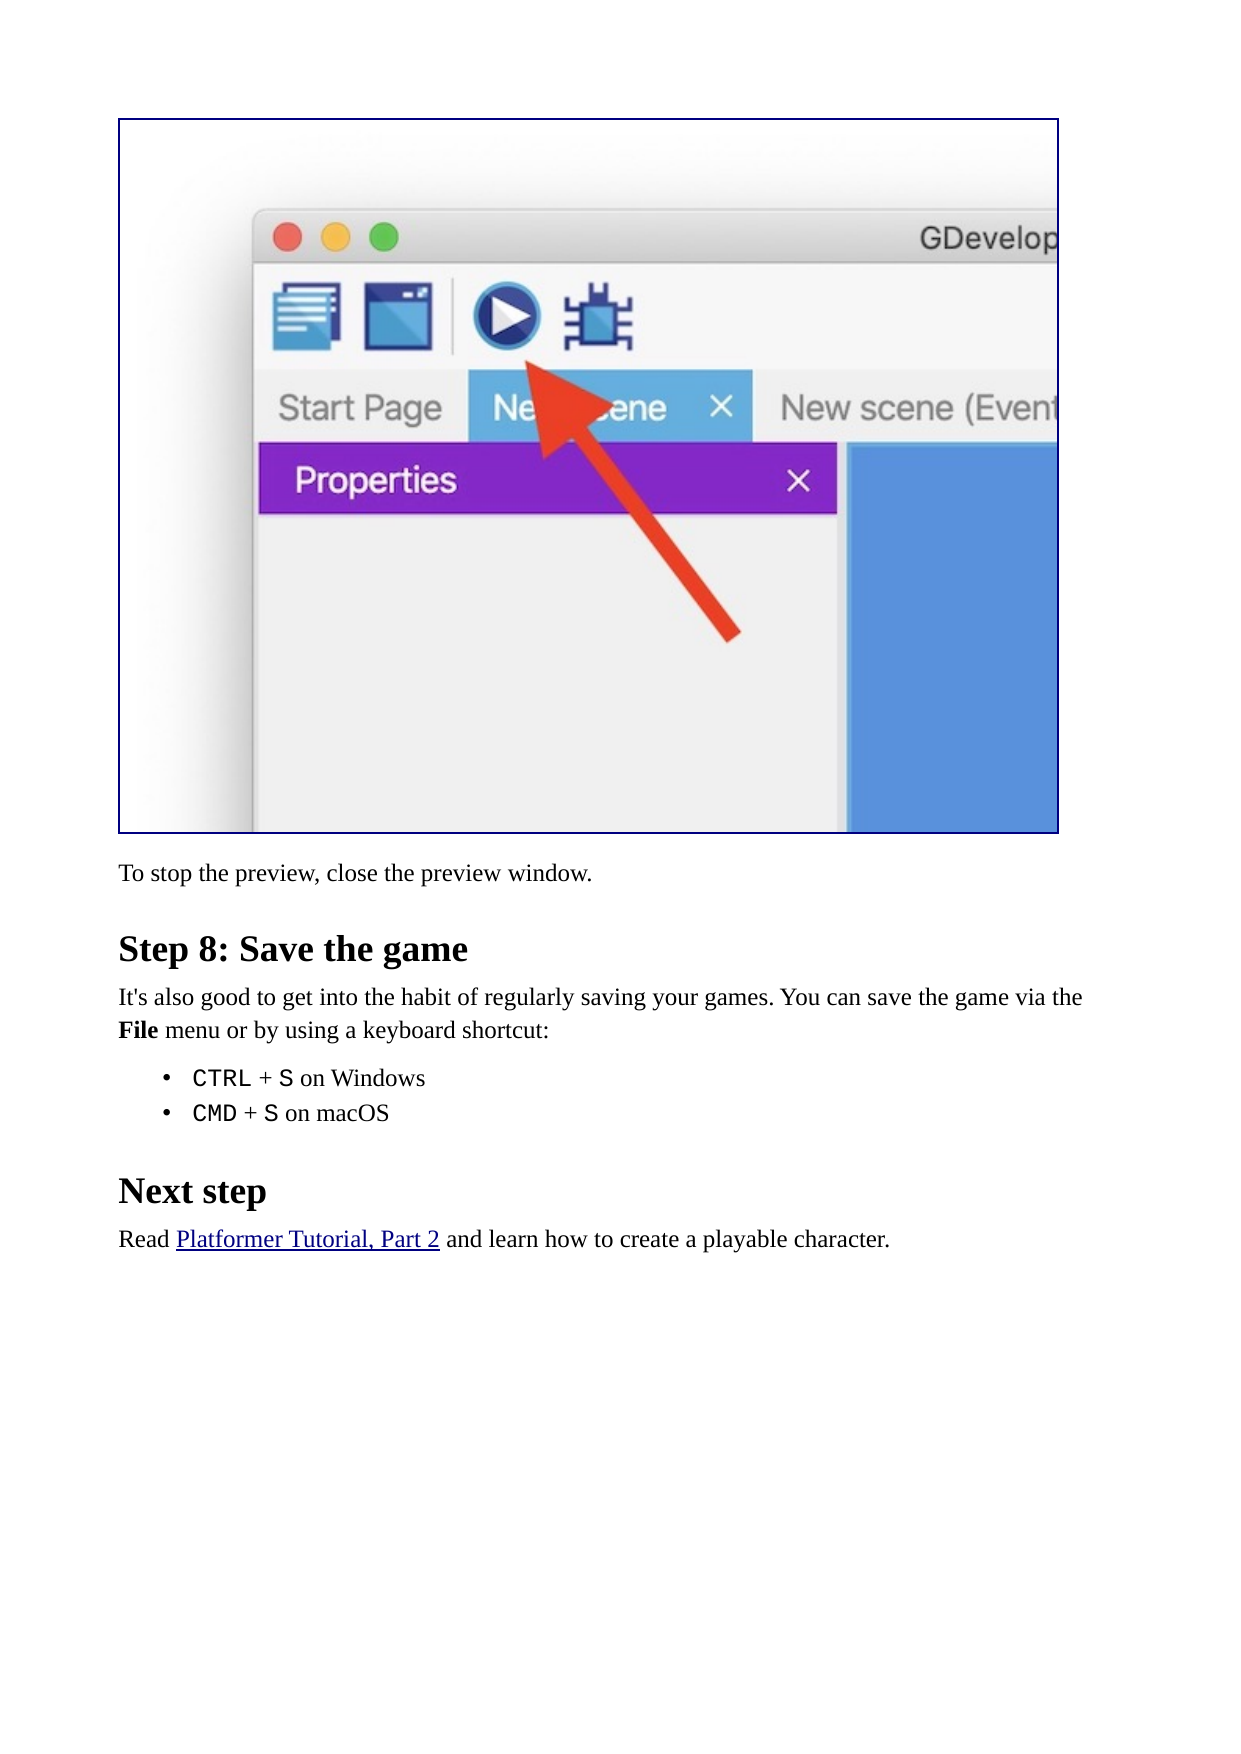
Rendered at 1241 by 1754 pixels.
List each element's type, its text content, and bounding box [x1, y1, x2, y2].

text To stop the preview, close the preview window. [118, 858, 1122, 887]
text Read Platformer Tutorial, Part 2 and learn how to create a playable character. [118, 1224, 1122, 1253]
text It's also good to get into the habit of regularly saving your games. You can save the game via the File menu or by using a keyboard shortcut: [118, 982, 1122, 1044]
subtitle Step 8: Save the game [118, 926, 1122, 969]
list CMD + S on macOS [162, 1098, 1122, 1129]
picture [120, 120, 1057, 832]
list CTRL + S on Windows [162, 1063, 1122, 1093]
subtitle Next step [118, 1169, 1122, 1212]
